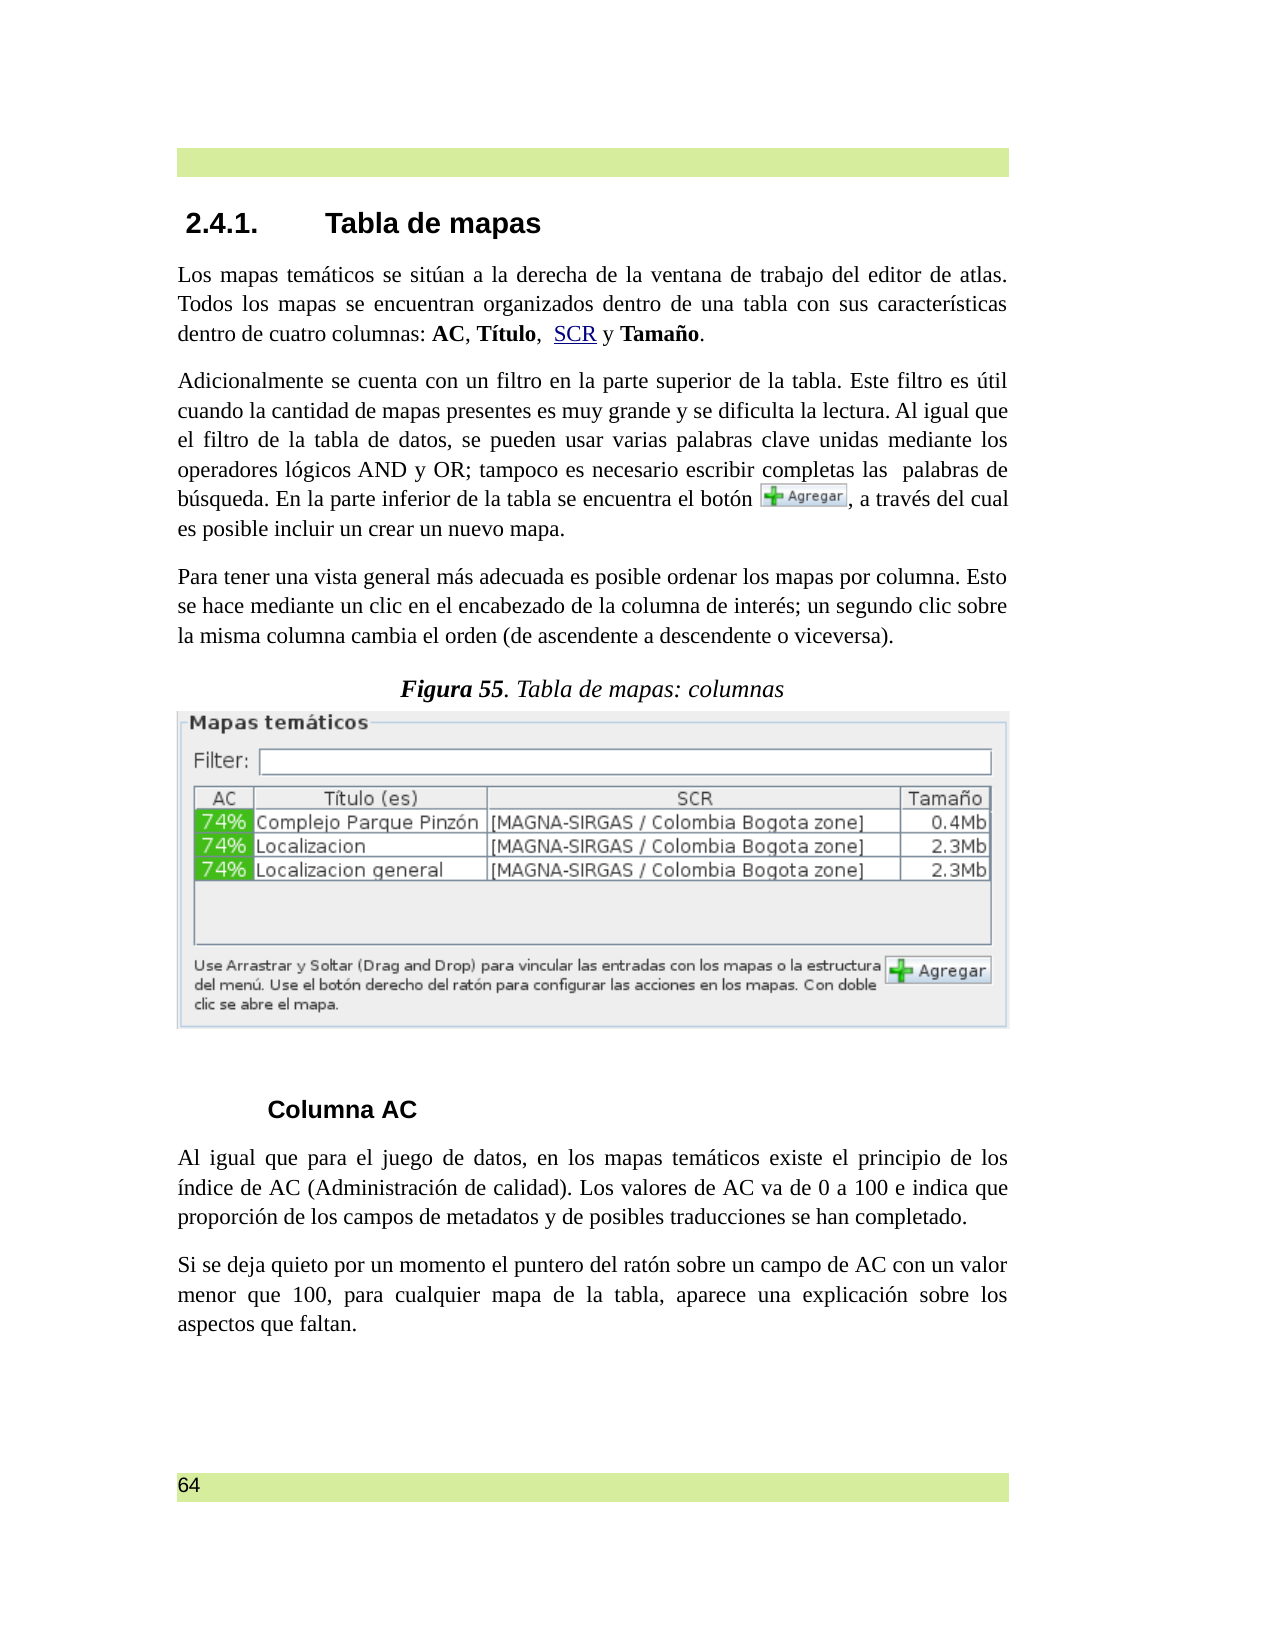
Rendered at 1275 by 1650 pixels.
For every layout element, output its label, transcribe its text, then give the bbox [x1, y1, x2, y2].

subtitle Columna AC [177, 1095, 1009, 1124]
text Para tener una vista general más adecuada es posible ordenar los mapas por columna. Esto se hace mediante un clic en el encabezado de la columna de interés; un segundo clic sobre la misma columna cambia el orden (de ascendente a descendente o viceversa). [177, 561, 1009, 649]
picture [176, 711, 1010, 1029]
subtitle Tabla de mapas [177, 207, 1009, 240]
text Los mapas temáticos se sitúan a la derecha de la ventana de trabajo del editor de atlas. Todos los mapas se encuentran organizados dentro de una tabla con sus características dentro de cuatro columnas: AC, Título, SCR y Tamaño. [177, 258, 1009, 347]
text Si se deja quieto por un momento el puntero del ratón sobre un campo de AC con un valor menor que 100, para cualquier mapa de la tabla, aparece una explicación sobre los aspectos que faltan. [177, 1249, 1009, 1337]
text Al igual que para el juego de datos, en los mapas temáticos existe el principio de los índice de AC (Administración de calidad). Los valores de AC va de 0 a 100 e indica que proporción de los campos de metadatos y de posibles traducciones se han completado. [177, 1142, 1009, 1231]
text Adicionalmente se cuenta con un filtro en la parte superior de la tabla. Este filtro es útil cuando la cantidad de mapas presentes es muy grande y se dificulta la lectura. Al igual que el filtro de la tabla de datos, se pueden usar varias palabras clave unidas mediante los operadores lógicos AND y OR; tampoco es necesario escribir completas las palabras de búsqueda. En la parte inferior de la tabla se encuentra el botón , a través del cual es posible incluir un crear un nuevo mapa. [177, 365, 1009, 542]
text Figura 55. Tabla de mapas: columnas [177, 674, 1009, 703]
picture [760, 483, 848, 507]
